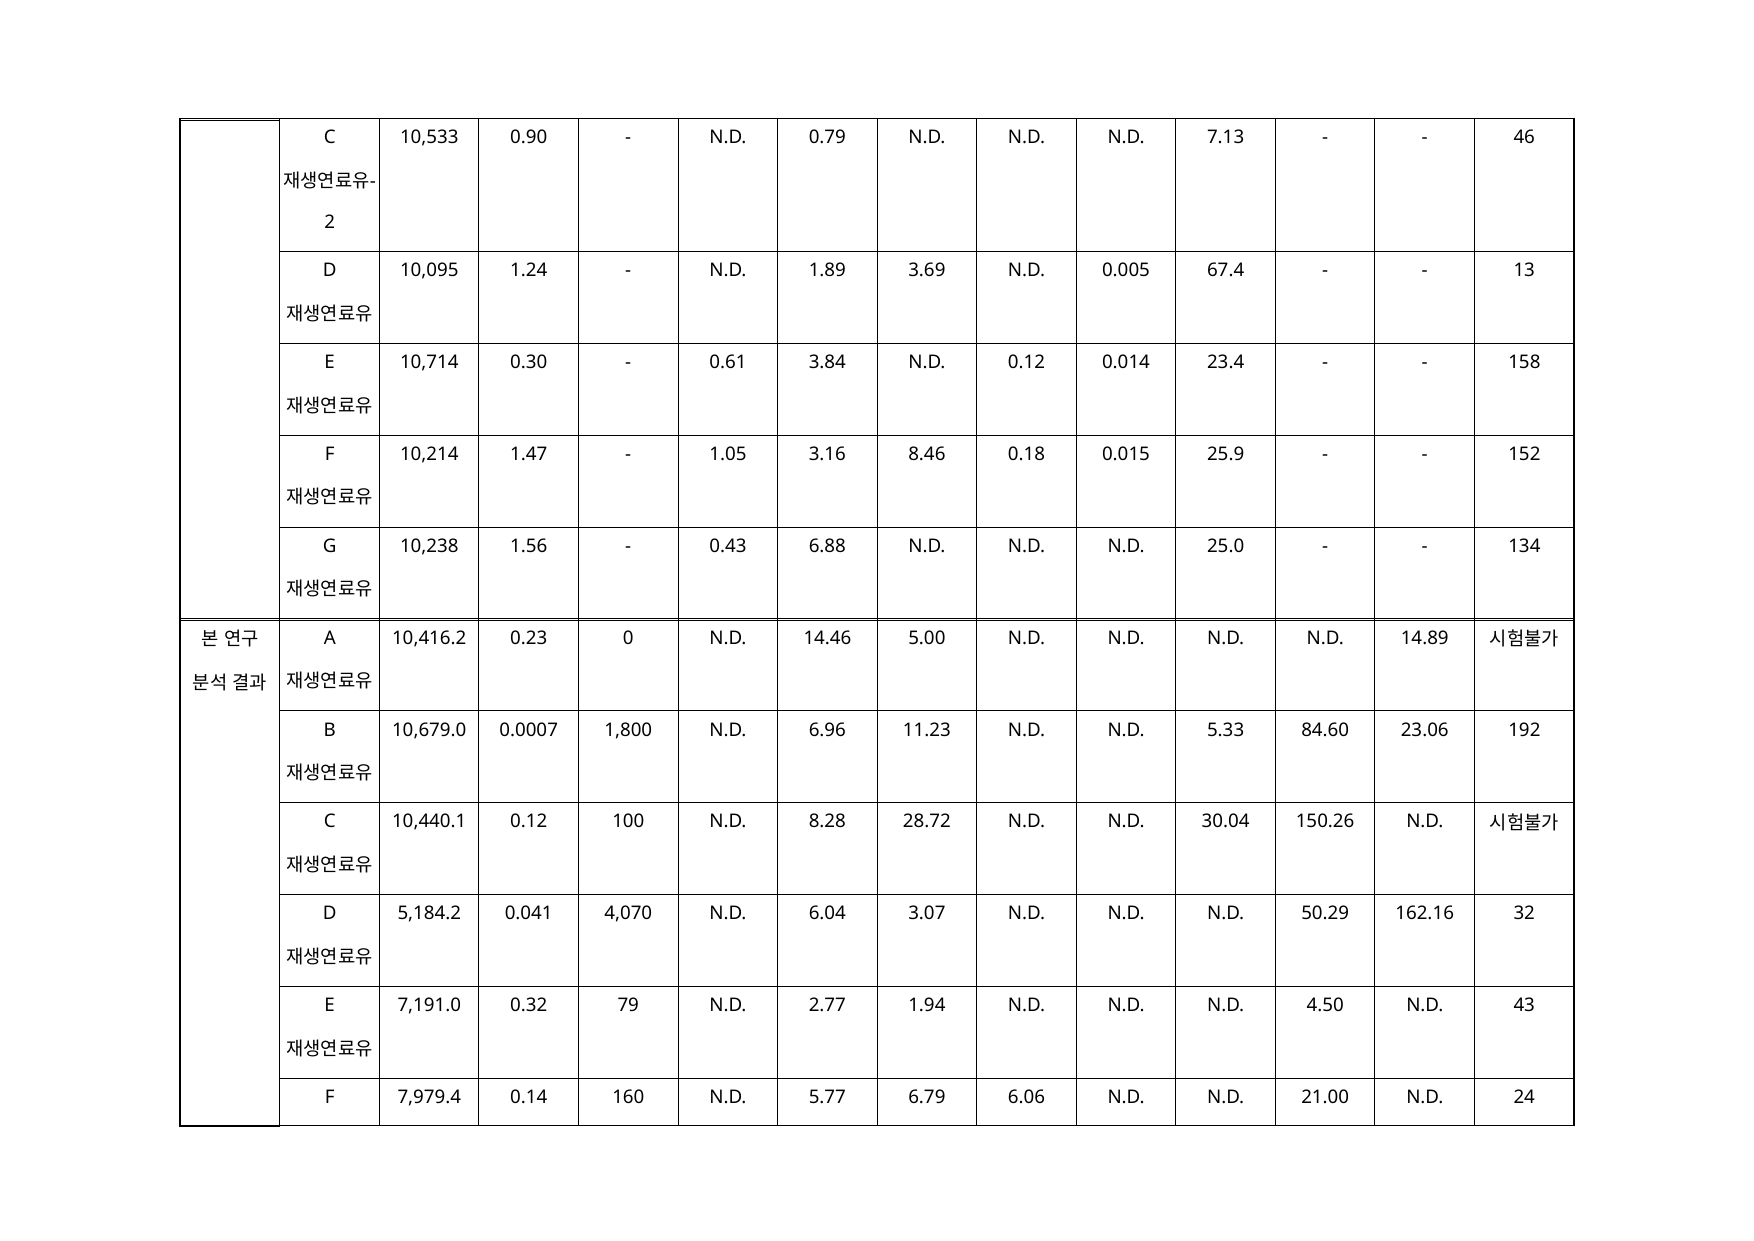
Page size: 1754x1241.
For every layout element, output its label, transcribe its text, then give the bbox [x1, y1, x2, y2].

table_cell 50.29 [1276, 895, 1374, 986]
table_cell N.D. [977, 119, 1076, 251]
table_cell N.D. [1077, 528, 1175, 618]
table_cell - [1375, 119, 1474, 251]
table_cell 14.89 [1375, 621, 1474, 710]
table_cell 1.94 [878, 987, 976, 1078]
table_cell 150.26 [1276, 803, 1374, 894]
table_cell - [579, 528, 678, 618]
table_cell N.D. [1077, 987, 1175, 1078]
table_cell N.D. [977, 252, 1076, 343]
table_cell N.D. [679, 1079, 777, 1125]
table_cell 10,440.1 [380, 803, 478, 894]
table_cell 0.79 [778, 119, 877, 251]
table_cell 7,191.0 [380, 987, 478, 1078]
table_cell 0.61 [679, 344, 777, 434]
table_cell 4.50 [1276, 987, 1374, 1078]
table_cell N.D. [679, 711, 777, 802]
table_cell N.D. [977, 711, 1076, 802]
table_cell - [1375, 252, 1474, 343]
table_cell 10,533 [380, 119, 478, 251]
table_cell 1.24 [479, 252, 578, 343]
table_cell 3.16 [778, 436, 877, 526]
table_cell 6.88 [778, 528, 877, 618]
table_cell - [1276, 436, 1374, 526]
table_cell 11.23 [878, 711, 976, 802]
table_cell 13 [1475, 252, 1573, 343]
table_cell 10,095 [380, 252, 478, 343]
table_cell N.D. [1276, 621, 1374, 710]
table_cell 0.12 [479, 803, 578, 894]
table_cell 5.00 [878, 621, 976, 710]
table_cell 160 [579, 1079, 678, 1125]
table_cell 21.00 [1276, 1079, 1374, 1125]
table_cell C 재생연료유-2 [280, 119, 379, 251]
table_cell - [1375, 344, 1474, 434]
table_cell E 재생연료유 [280, 987, 379, 1078]
table_cell - [1375, 436, 1474, 526]
table_cell 4,070 [579, 895, 678, 986]
table_cell 10,714 [380, 344, 478, 434]
table_cell 5,184.2 [380, 895, 478, 986]
table_cell 2.77 [778, 987, 877, 1078]
table_cell 67.4 [1176, 252, 1275, 343]
table_cell 0.041 [479, 895, 578, 986]
table_cell 28.72 [878, 803, 976, 894]
table_cell 6.06 [977, 1079, 1076, 1125]
table_cell N.D. [1077, 711, 1175, 802]
table_cell N.D. [1176, 987, 1275, 1078]
table_cell F [280, 1079, 379, 1125]
table_cell C 재생연료유 [280, 803, 379, 894]
table_cell 46 [1475, 119, 1573, 251]
table_cell 8.46 [878, 436, 976, 526]
table_cell N.D. [1077, 895, 1175, 986]
table_cell - [1276, 252, 1374, 343]
table_cell 3.07 [878, 895, 976, 986]
table_cell 7,979.4 [380, 1079, 478, 1125]
table_cell N.D. [977, 528, 1076, 618]
table_cell N.D. [1176, 621, 1275, 710]
table_cell 0.32 [479, 987, 578, 1078]
table_cell 25.9 [1176, 436, 1275, 526]
table_cell - [579, 119, 678, 251]
table_cell N.D. [1176, 1079, 1275, 1125]
table_cell D 재생연료유 [280, 252, 379, 343]
table_cell 1.47 [479, 436, 578, 526]
table_cell 23.06 [1375, 711, 1474, 802]
table_cell 시험불가 [1475, 803, 1573, 894]
table_cell N.D. [878, 119, 976, 251]
table_cell 79 [579, 987, 678, 1078]
table_cell E 재생연료유 [280, 344, 379, 434]
table_cell 0.14 [479, 1079, 578, 1125]
table_cell 0.18 [977, 436, 1076, 526]
table_cell N.D. [679, 119, 777, 251]
table_cell 30.04 [1176, 803, 1275, 894]
table_cell 14.46 [778, 621, 877, 710]
table_cell G 재생연료유 [280, 528, 379, 618]
table_cell 7.13 [1176, 119, 1275, 251]
table_cell N.D. [977, 895, 1076, 986]
table_cell N.D. [1375, 1079, 1474, 1125]
table_cell 10,416.2 [380, 621, 478, 710]
table_cell N.D. [1375, 987, 1474, 1078]
table_cell 84.60 [1276, 711, 1374, 802]
table_cell 25.0 [1176, 528, 1275, 618]
table_cell D 재생연료유 [280, 895, 379, 986]
table_cell 8.28 [778, 803, 877, 894]
table_cell 0.12 [977, 344, 1076, 434]
table_cell N.D. [977, 621, 1076, 710]
table_cell N.D. [878, 528, 976, 618]
table_cell 152 [1475, 436, 1573, 526]
table_cell N.D. [679, 803, 777, 894]
table_cell N.D. [977, 803, 1076, 894]
table_cell 134 [1475, 528, 1573, 618]
table_cell 3.84 [778, 344, 877, 434]
table_cell 0.43 [679, 528, 777, 618]
table_cell 24 [1475, 1079, 1573, 1125]
table_cell 시험불가 [1475, 621, 1573, 710]
table_cell 0.015 [1077, 436, 1175, 526]
table_cell 6.79 [878, 1079, 976, 1125]
table_cell N.D. [679, 621, 777, 710]
table_cell 0.23 [479, 621, 578, 710]
table_cell N.D. [977, 987, 1076, 1078]
table_cell 10,214 [380, 436, 478, 526]
table_cell N.D. [1375, 803, 1474, 894]
table_cell N.D. [1077, 1079, 1175, 1125]
table_cell 10,238 [380, 528, 478, 618]
table_cell - [1276, 119, 1374, 251]
table_cell 6.96 [778, 711, 877, 802]
table_cell 6.04 [778, 895, 877, 986]
table_cell 0.30 [479, 344, 578, 434]
table_cell 1,800 [579, 711, 678, 802]
table_cell 0 [579, 621, 678, 710]
table_cell N.D. [878, 344, 976, 434]
table_cell 0.014 [1077, 344, 1175, 434]
table_cell 1.56 [479, 528, 578, 618]
table_cell 162.16 [1375, 895, 1474, 986]
table_cell N.D. [1077, 119, 1175, 251]
table_cell 본 연구 분석 결과 [181, 621, 279, 1125]
table_cell A 재생연료유 [280, 621, 379, 710]
table_cell - [579, 344, 678, 434]
table_cell 10,679.0 [380, 711, 478, 802]
table_cell 1.89 [778, 252, 877, 343]
table_cell N.D. [679, 895, 777, 986]
table_cell - [1276, 528, 1374, 618]
table_cell 3.69 [878, 252, 976, 343]
table_cell N.D. [1176, 895, 1275, 986]
table_cell 32 [1475, 895, 1573, 986]
table_cell 0.005 [1077, 252, 1175, 343]
table_cell N.D. [679, 252, 777, 343]
table_cell 0.90 [479, 119, 578, 251]
table_cell 158 [1475, 344, 1573, 434]
table_cell N.D. [679, 987, 777, 1078]
table_cell [181, 121, 279, 618]
table_cell 5.77 [778, 1079, 877, 1125]
table_cell 192 [1475, 711, 1573, 802]
table_cell - [1375, 528, 1474, 618]
table_cell 0.0007 [479, 711, 578, 802]
table_cell - [579, 252, 678, 343]
table_cell - [579, 436, 678, 526]
table_cell F 재생연료유 [280, 436, 379, 526]
table_cell 43 [1475, 987, 1573, 1078]
table_cell - [1276, 344, 1374, 434]
table_cell 100 [579, 803, 678, 894]
table_cell B 재생연료유 [280, 711, 379, 802]
table_cell N.D. [1077, 621, 1175, 710]
table_cell 5.33 [1176, 711, 1275, 802]
table_cell 23.4 [1176, 344, 1275, 434]
table_cell N.D. [1077, 803, 1175, 894]
table_cell 1.05 [679, 436, 777, 526]
